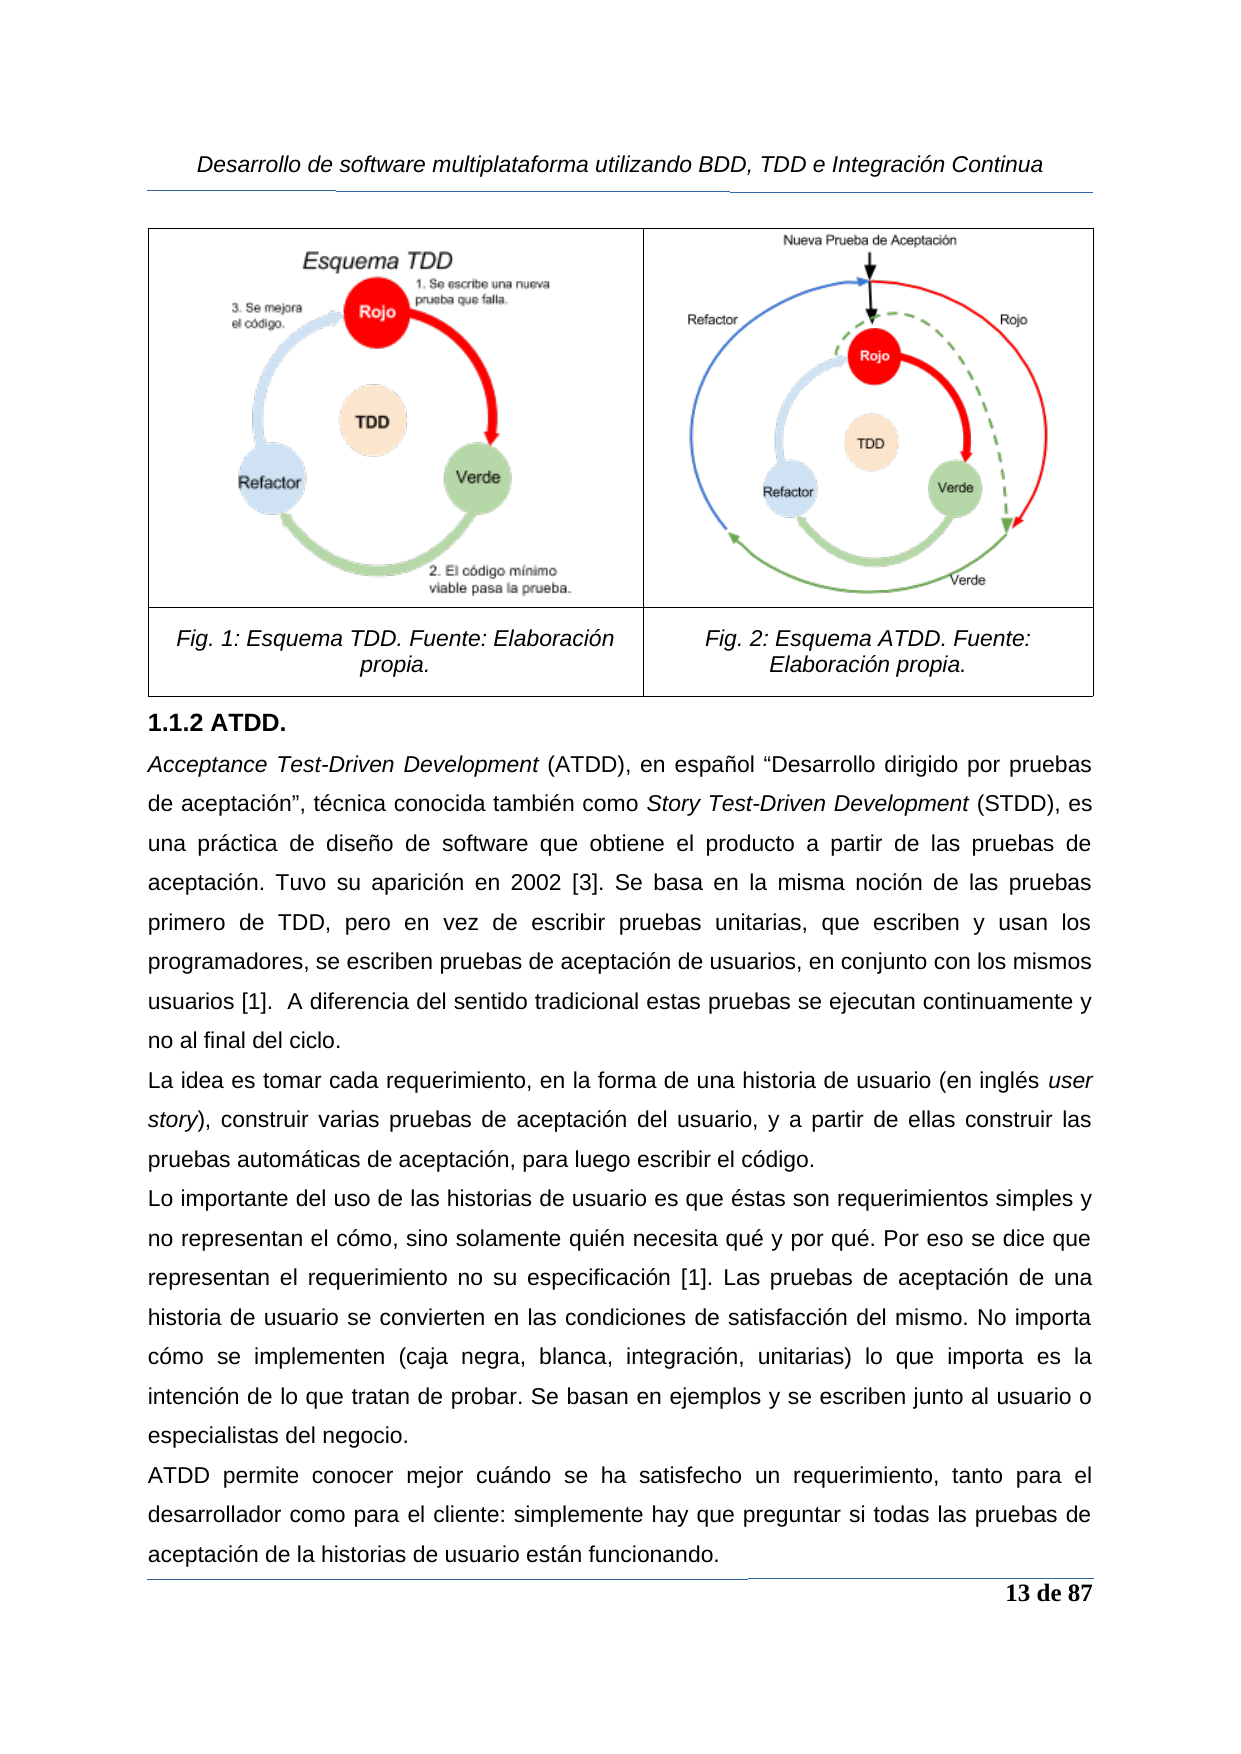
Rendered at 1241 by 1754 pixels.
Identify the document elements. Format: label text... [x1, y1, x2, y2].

text ATDD permite conocer mejor cuándo se ha satisfecho un requerimiento, tanto para el desarrollador como para el cliente: simplemente hay que preguntar si todas las pruebas de aceptación de la historias de usuario están funcionando. [148, 1462, 1093, 1567]
text Lo importante del uso de las historias de usuario es que éstas son requerimientos simples y no representan el cómo, sino solamente quién necesita qué y por qué. Por eso se dice que representan el requerimiento no su especificación [1]. Las pruebas de aceptación de una historia de usuario se convierten en las condiciones de satisfacción del mismo. No importa cómo se implementen (caja negra, blanca, integración, unitarias) lo que importa es la intención de lo que tratan de probar. Se basan en ejemplos y se escriben junto al usuario o especialistas del negocio. [148, 1185, 1093, 1448]
picture [686, 233, 1050, 594]
text Acceptance Test-Driven Development (ATDD), en español “Desarrollo dirigido por pruebas de aceptación”, técnica conocida también como Story Test-Driven Development (STDD), es una práctica de diseño de software que obtiene el producto a partir de las pruebas de aceptación. Tuvo su aparición en 2002 [3]. Se basa en la misma noción de las pruebas primero de TDD, pero en vez de escribir pruebas unitarias, que escriben y usan los programadores, se escriben pruebas de aceptación de usuarios, en conjunto con los mismos usuarios [1]. A diferencia del sentido tradicional estas pruebas se ejecutan continuamente y no al final del ciclo. [148, 751, 1093, 1054]
text 1.1.2 ATDD. [148, 708, 1093, 737]
text La idea es tomar cada requerimiento, en la forma de una historia de usuario (en inglés user story), construir varias pruebas de aceptación del usuario, y a partir de ellas construir las pruebas automáticas de aceptación, para luego escribir el código. [148, 1067, 1093, 1172]
picture [217, 233, 573, 601]
table_header [644, 229, 1093, 607]
table_cell Fig. 2: Esquema ATDD. Fuente: Elaboración propia. [644, 608, 1093, 696]
table_cell Fig. 1: Esquema TDD. Fuente: Elaboración propia. [149, 608, 643, 696]
table_header [149, 229, 643, 607]
